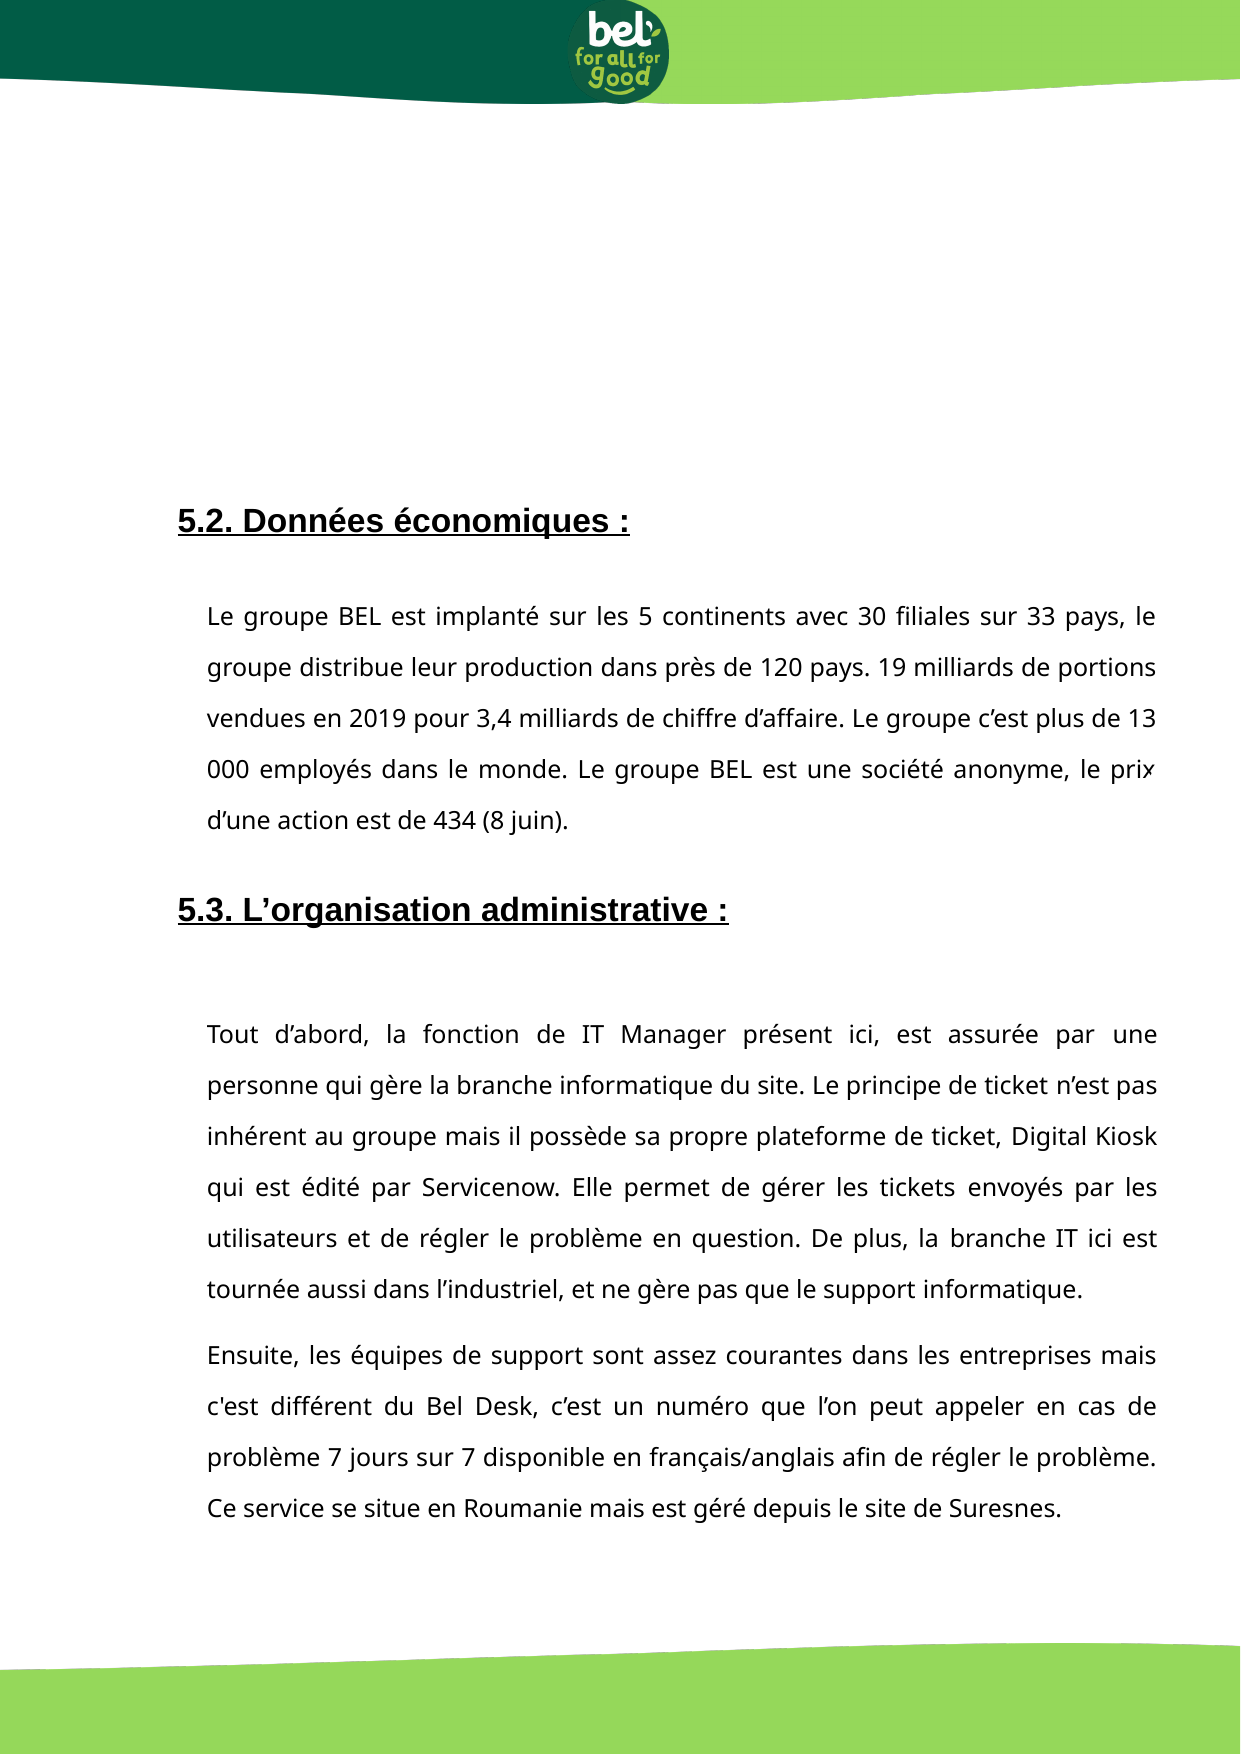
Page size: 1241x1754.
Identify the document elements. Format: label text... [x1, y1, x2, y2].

picture [0, 0, 1240, 104]
text Le groupe BEL est implanté sur les 5 continents avec 30 filiales sur 33 pays, le groupe distribue leur production dans près de 120 pays. 19 milliards de portions vendues en 2019 pour 3,4 milliards de chiffre d’affaire. Le groupe c’est plus de 13 000 employés dans le monde. Le groupe BEL est une société anonyme, le prix d’une action est de 434 (8 juin). [177, 552, 1181, 837]
subtitle 5.3. L’organisation administrative : [177, 889, 1181, 928]
subtitle 5.2. Données économiques : [177, 500, 1181, 539]
text Tout d’abord, la fonction de IT Manager présent ici, est assurée par une personne qui gère la branche informatique du site. Le principe de ticket n’est pas inhérent au groupe mais il possède sa propre plateforme de ticket, Digital Kiosk qui est édité par Servicenow. Elle permet de gérer les tickets envoyés par les utilisateurs et de régler le problème en question. De plus, la branche IT ici est tournée aussi dans l’industriel, et ne gère pas que le support informatique. [177, 969, 1181, 1290]
picture [0, 1643, 1241, 1754]
text Ensuite, les équipes de support sont assez courantes dans les entreprises mais c'est différent du Bel Desk, c’est un numéro que l’on peut appeler en cas de problème 7 jours sur 7 disponible en français/anglais afin de régler le problème. Ce service se situe en Roumanie mais est géré depuis le site de Suresnes. [177, 1290, 1181, 1525]
